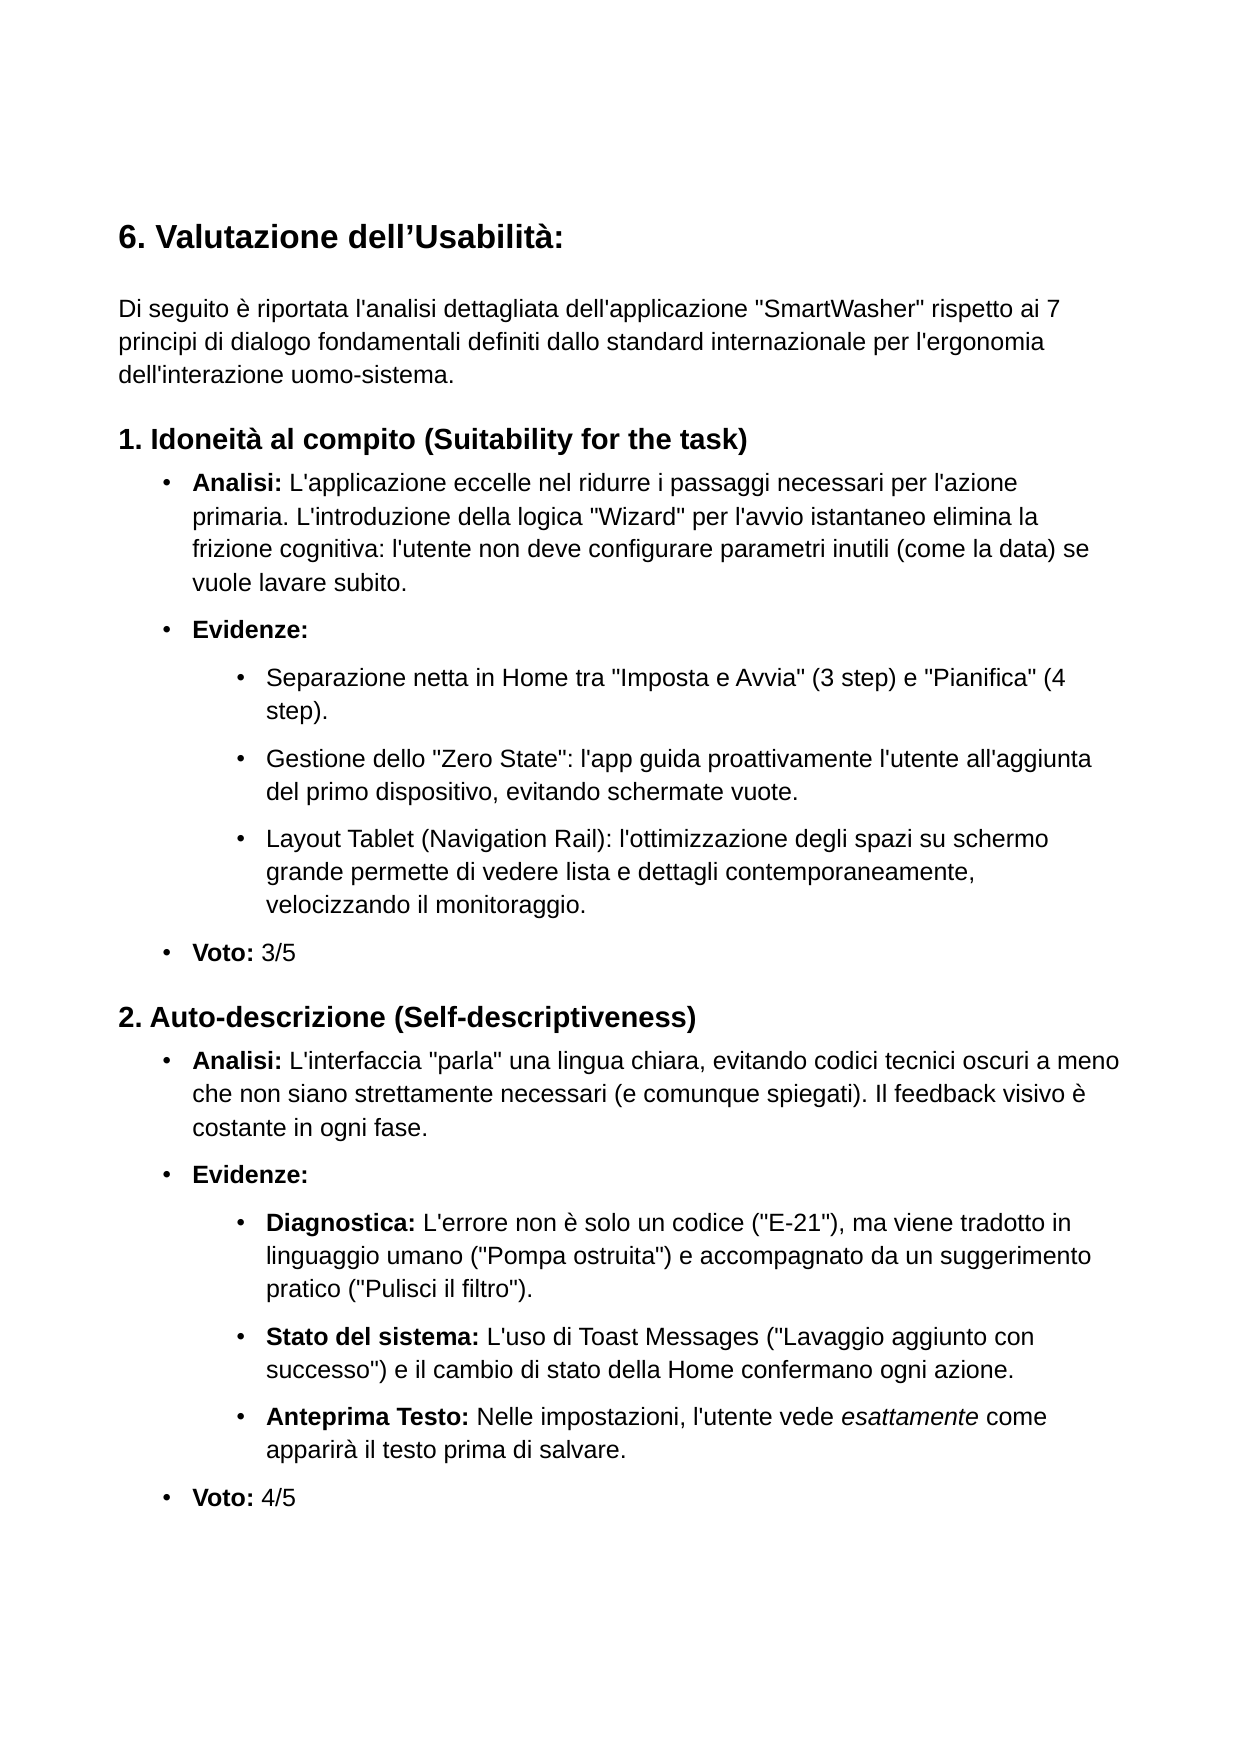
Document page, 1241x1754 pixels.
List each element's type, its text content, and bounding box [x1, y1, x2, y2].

text 6. Valutazione dell’Usabilità: [118, 217, 1122, 256]
list Layout Tablet (Navigation Rail): l'ottimizzazione degli spazi su schermo grande permette di vedere lista e dettagli contemporaneamente, velocizzando il monitoraggio. [236, 824, 1122, 919]
list Evidenze: [162, 1160, 1122, 1189]
list Analisi: L'interfaccia "parla" una lingua chiara, evitando codici tecnici oscuri a meno che non siano strettamente necessari (e comunque spiegati). Il feedback visivo è costante in ogni fase. [162, 1046, 1122, 1141]
subtitle 1. Idoneità al compito (Suitability for the task) [118, 422, 1122, 456]
list Analisi: L'applicazione eccelle nel ridurre i passaggi necessari per l'azione primaria. L'introduzione della logica "Wizard" per l'avvio istantaneo elimina la frizione cognitiva: l'utente non deve configurare parametri inutili (come la data) se vuole lavare subito. [162, 468, 1122, 596]
subtitle 2. Auto-descrizione (Self-descriptiveness) [118, 1000, 1122, 1034]
list Diagnostica: L'errore non è solo un codice ("E-21"), ma viene tradotto in linguaggio umano ("Pompa ostruita") e accompagnato da un suggerimento pratico ("Pulisci il filtro"). [236, 1208, 1122, 1303]
list Evidenze: [162, 615, 1122, 644]
list Separazione netta in Home tra "Imposta e Avvia" (3 step) e "Pianifica" (4 step). [236, 663, 1122, 725]
list Stato del sistema: L'uso di Toast Messages ("Lavaggio aggiunto con successo") e il cambio di stato della Home confermano ogni azione. [236, 1322, 1122, 1383]
list Voto: 4/5 [162, 1483, 1122, 1512]
text Di seguito è riportata l'analisi dettagliata dell'applicazione "SmartWasher" rispetto ai 7 principi di dialogo fondamentali definiti dallo standard internazionale per l'ergonomia dell'interazione uomo-sistema. [118, 294, 1122, 389]
list Anteprima Testo: Nelle impostazioni, l'utente vede esattamente come apparirà il testo prima di salvare. [236, 1402, 1122, 1464]
list Voto: 3/5 [162, 938, 1122, 967]
list Gestione dello "Zero State": l'app guida proattivamente l'utente all'aggiunta del primo dispositivo, evitando schermate vuote. [236, 743, 1122, 805]
